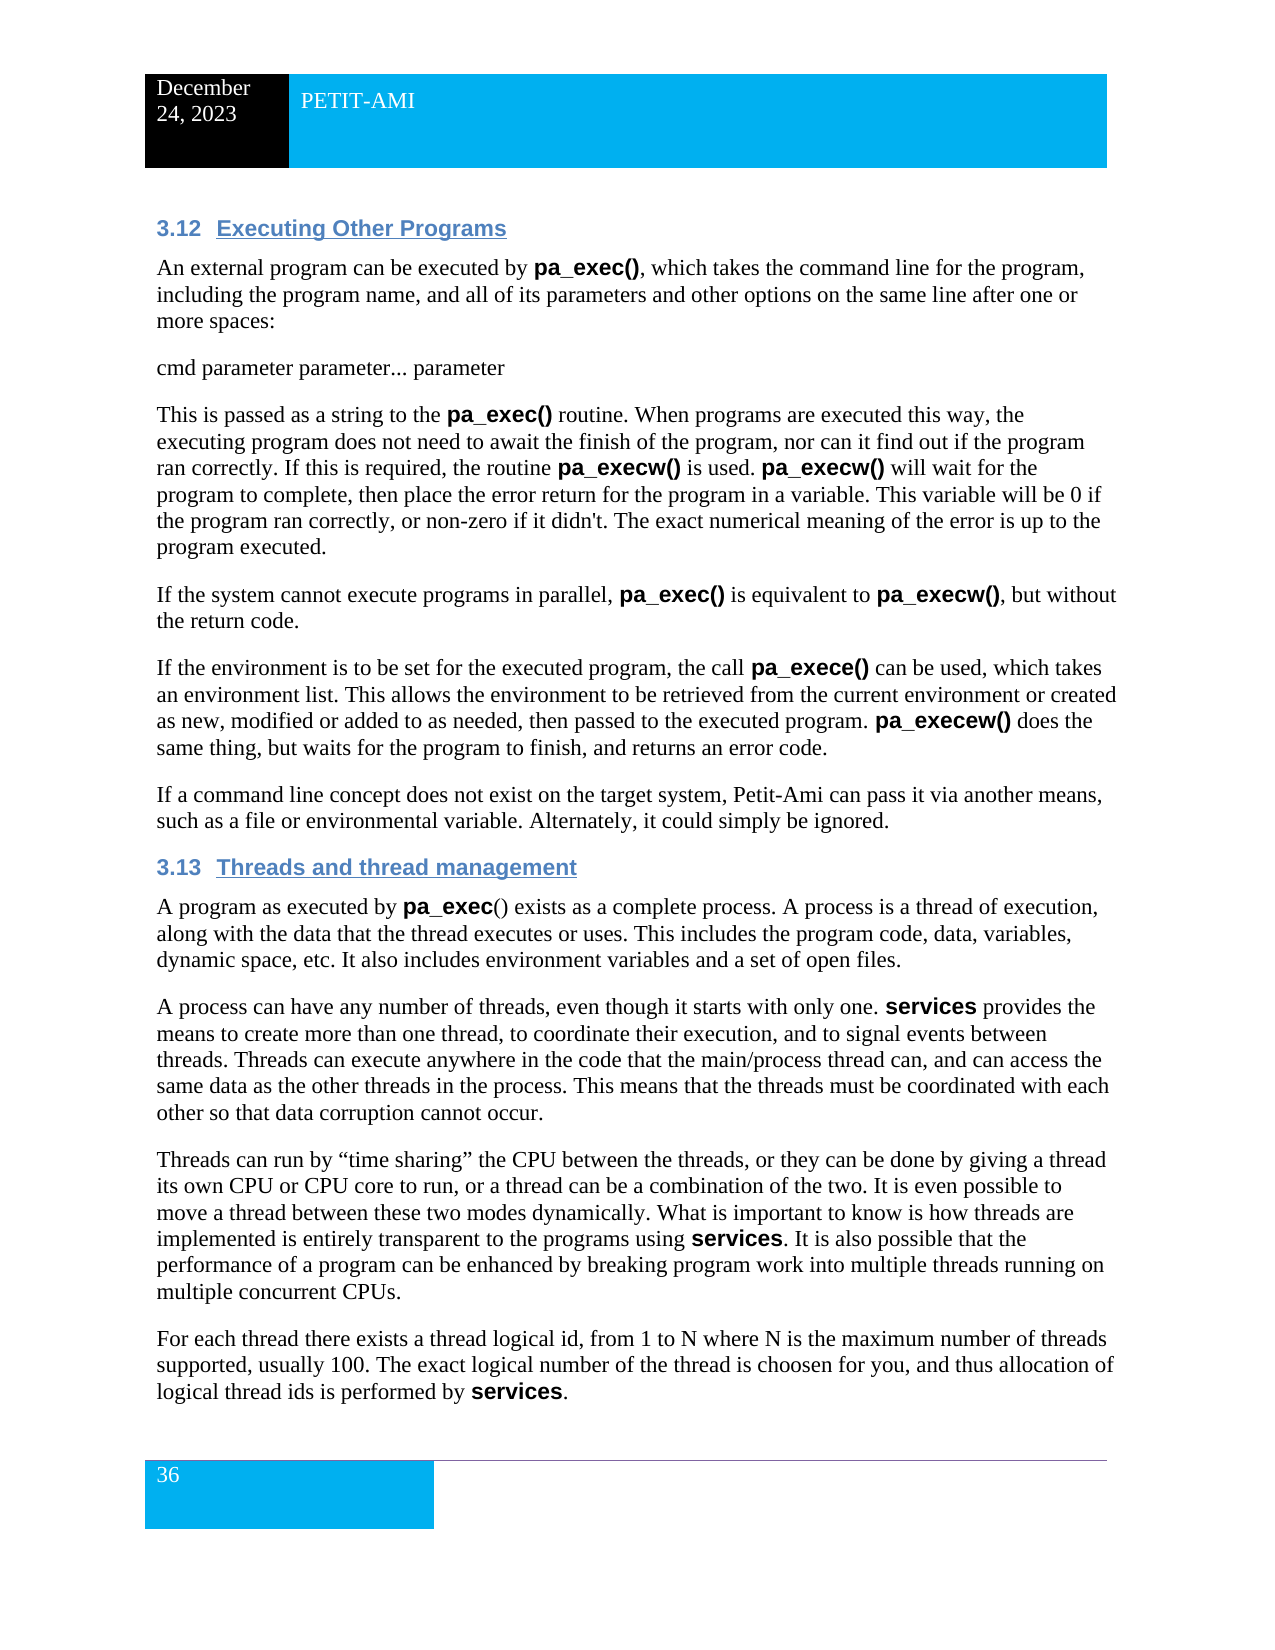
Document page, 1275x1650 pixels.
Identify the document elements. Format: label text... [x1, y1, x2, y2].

text A process can have any number of threads, even though it starts with only one. services provides the means to create more than one thread, to coordinate their execution, and to signal events between threads. Threads can execute anywhere in the code that the main/process thread can, and can access the same data as the other threads in the process. This means that the threads must be coordinated with each other so that data corruption cannot occur. [156, 993, 1118, 1125]
text An external program can be executed by pa_exec(), which takes the command line for the program, including the program name, and all of its parameters and other options on the same line after one or more spaces: [156, 254, 1118, 333]
text Threads can run by “time sharing” the CPU between the threads, or they can be done by giving a thread its own CPU or CPU core to run, or a thread can be a combination of the two. It is even possible to move a thread between these two modes dynamically. What is important to know is how threads are implemented is entirely transparent to the programs using services. It is also possible that the performance of a program can be enhanced by breaking program work into multiple threads running on multiple concurrent CPUs. [156, 1146, 1118, 1304]
text This is passed as a string to the pa_exec() routine. When programs are executed this way, the executing program does not need to await the finish of the program, nor can it find out if the program ran correctly. If this is required, the routine pa_execw() is used. pa_execw() will wait for the program to complete, then place the error return for the program in a variable. This variable will be 0 if the program ran correctly, or non-zero if it didn't. The exact numerical meaning of the error is up to the program executed. [156, 401, 1118, 560]
text If a command line concept does not exist on the target system, Petit-Ami can pass it via another means, such as a file or environmental variable. Alternately, it could simply be ignored. [156, 781, 1118, 833]
text If the environment is to be set for the executed program, the call pa_exece() can be used, which takes an environment list. This allows the environment to be retrieved from the current environment or created as new, modified or added to as needed, then passed to the executed program. pa_execew() does the same thing, but waits for the program to finish, and returns an error code. [156, 654, 1118, 760]
subtitle Executing Other Programs [156, 215, 1118, 242]
text A program as executed by pa_exec() exists as a complete process. A process is a thread of execution, along with the data that the thread executes or uses. This includes the program code, data, variables, dynamic space, etc. It also includes environment variables and a set of open files. [156, 893, 1118, 972]
text If the system cannot execute programs in parallel, pa_exec() is equivalent to pa_execw(), but without the return code. [156, 581, 1118, 633]
text For each thread there exists a thread logical id, from 1 to N where N is the maximum number of threads supported, usually 100. The exact logical number of the thread is choosen for you, and thus allocation of logical thread ids is performed by services. [156, 1325, 1118, 1404]
subtitle Threads and thread management [156, 854, 1118, 881]
text cmd parameter parameter... parameter [156, 354, 1118, 381]
